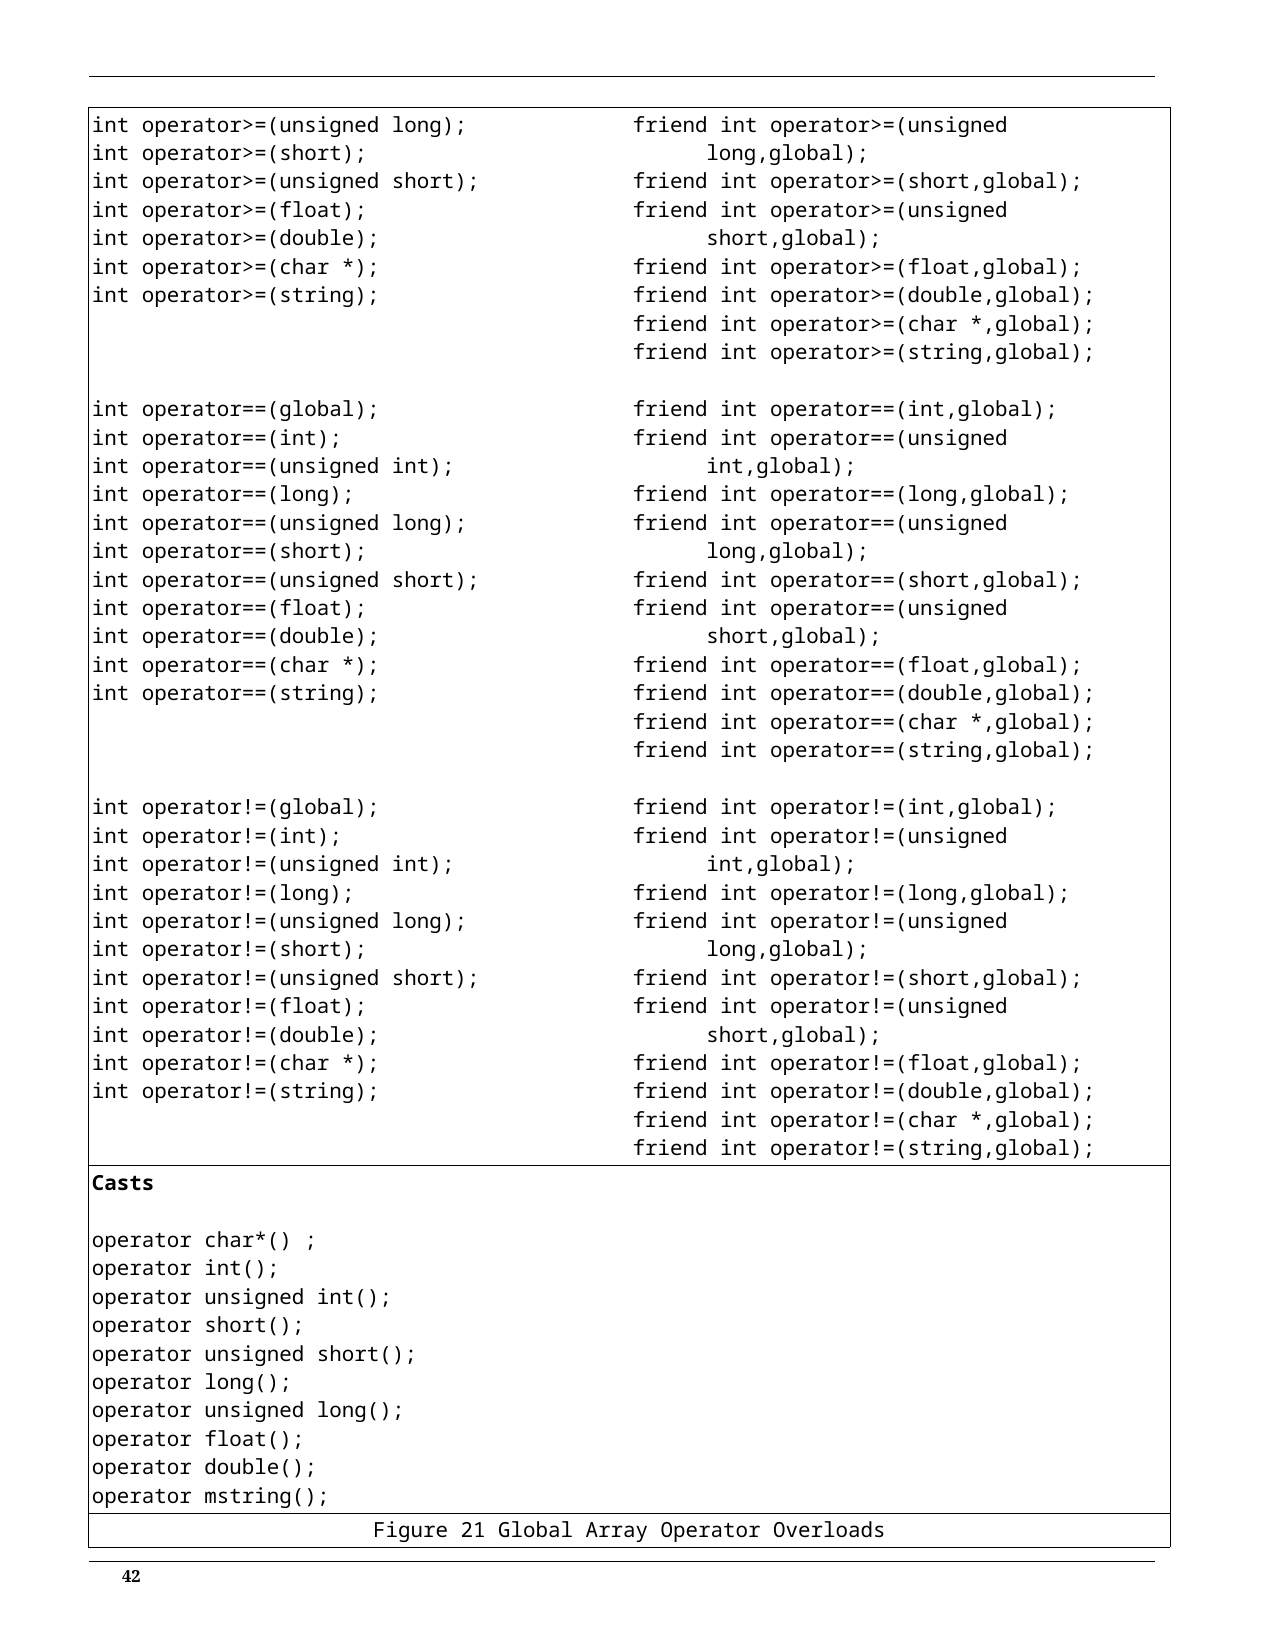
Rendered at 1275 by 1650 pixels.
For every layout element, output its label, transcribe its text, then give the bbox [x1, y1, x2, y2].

table_cell Figure 21 Global Array Operator Overloads [89, 1514, 1170, 1547]
table_cell int operator>=(unsigned long); int operator>=(short); int operator>=(unsigned short); int operator>=(float); int operator>=(double); int operator>=(char *); int operator>=(string); int operator==(global); int operator==(int); int operator==(unsigned int); int operator==(long); int operator==(unsigned long); int operator==(short); int operator==(unsigned short); int operator==(float); int operator==(double); int operator==(char *); int operator==(string); int operator!=(global); int operator!=(int); int operator!=(unsigned int); int operator!=(long); int operator!=(unsigned long); int operator!=(short); int operator!=(unsigned short); int operator!=(float); int operator!=(double); int operator!=(char *); int operator!=(string); [89, 108, 629, 1165]
table_cell Casts operator char*() ; operator int(); operator unsigned int(); operator short(); operator unsigned short(); operator long(); operator unsigned long(); operator float(); operator double(); operator mstring(); [89, 1166, 629, 1512]
table_cell friend int operator>=(unsigned long,global); friend int operator>=(short,global); friend int operator>=(unsigned short,global); friend int operator>=(float,global); friend int operator>=(double,global); friend int operator>=(char *,global); friend int operator>=(string,global); friend int operator==(int,global); friend int operator==(unsigned int,global); friend int operator==(long,global); friend int operator==(unsigned long,global); friend int operator==(short,global); friend int operator==(unsigned short,global); friend int operator==(float,global); friend int operator==(double,global); friend int operator==(char *,global); friend int operator==(string,global); friend int operator!=(int,global); friend int operator!=(unsigned int,global); friend int operator!=(long,global); friend int operator!=(unsigned long,global); friend int operator!=(short,global); friend int operator!=(unsigned short,global); friend int operator!=(float,global); friend int operator!=(double,global); friend int operator!=(char *,global); friend int operator!=(string,global); [629, 108, 1170, 1165]
table_cell [629, 1166, 1170, 1512]
